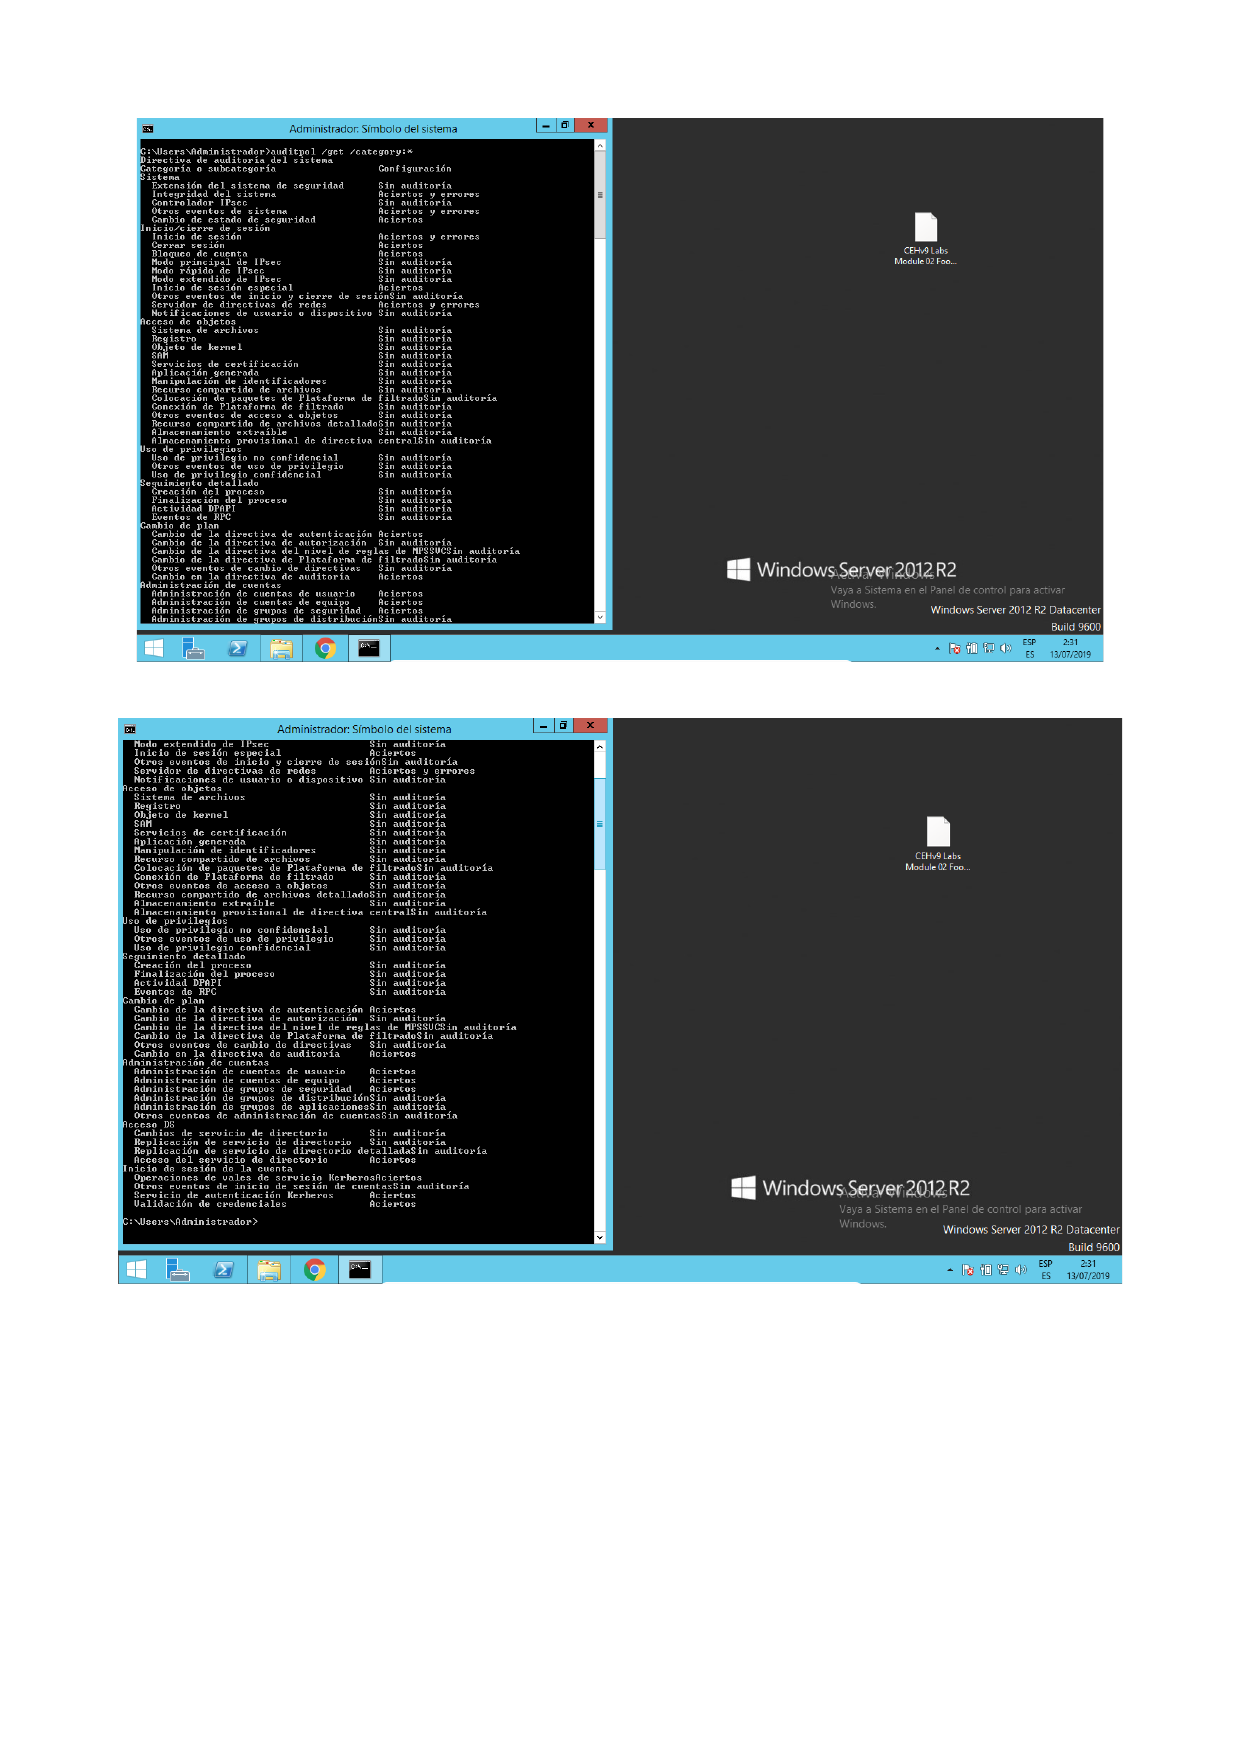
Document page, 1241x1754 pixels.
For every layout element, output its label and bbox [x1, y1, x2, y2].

picture [118, 718, 1123, 1284]
picture [136, 118, 1104, 662]
